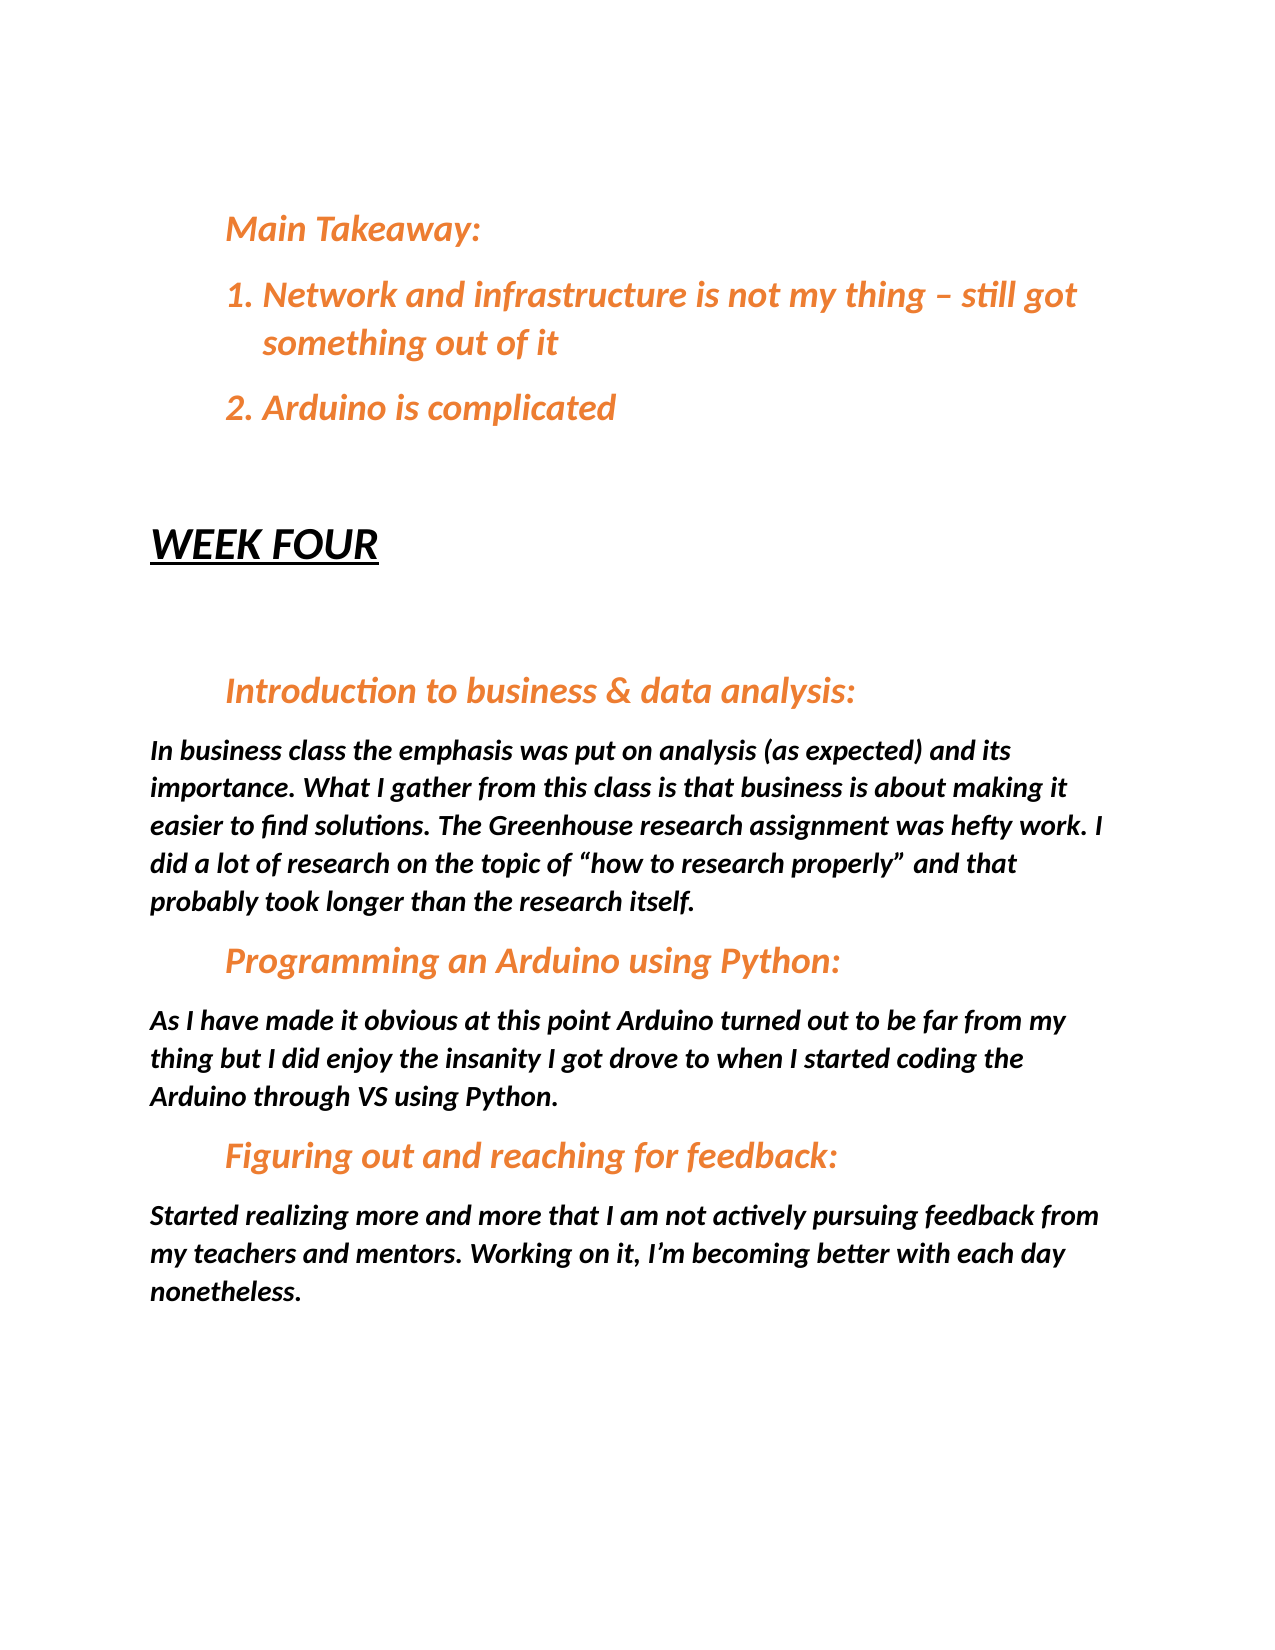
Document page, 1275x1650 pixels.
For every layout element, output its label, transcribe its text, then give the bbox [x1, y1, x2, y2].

list Arduino is complicated [225, 384, 1125, 430]
text Introduction to business & data analysis: [150, 667, 1125, 712]
text WEEK FOUR [150, 515, 1125, 571]
list Network and infrastructure is not my thing – still got something out of it [225, 271, 1125, 365]
text Started realizing more and more that I am not actively pursuing feedback from my teachers and mentors. Working on it, I’m becoming better with each day nonetheless. [150, 1197, 1125, 1346]
text Programming an Arduino using Python: [150, 937, 1125, 983]
text Figuring out and reaching for feedback: [150, 1132, 1125, 1178]
text In business class the emphasis was put on analysis (as expected) and its importance. What I gather from this class is that business is about making it easier to find solutions. The Greenhouse research assignment was hefty work. I did a lot of research on the topic of “how to research properly” and that probably took longer than the research itself. [150, 732, 1125, 918]
text As I have made it obvious at this point Arduino turned out to be far from my thing but I did enjoy the insanity I got drove to when I started coding the Arduino through VS using Python. [150, 1002, 1125, 1113]
list Main Takeaway: [225, 205, 1125, 251]
